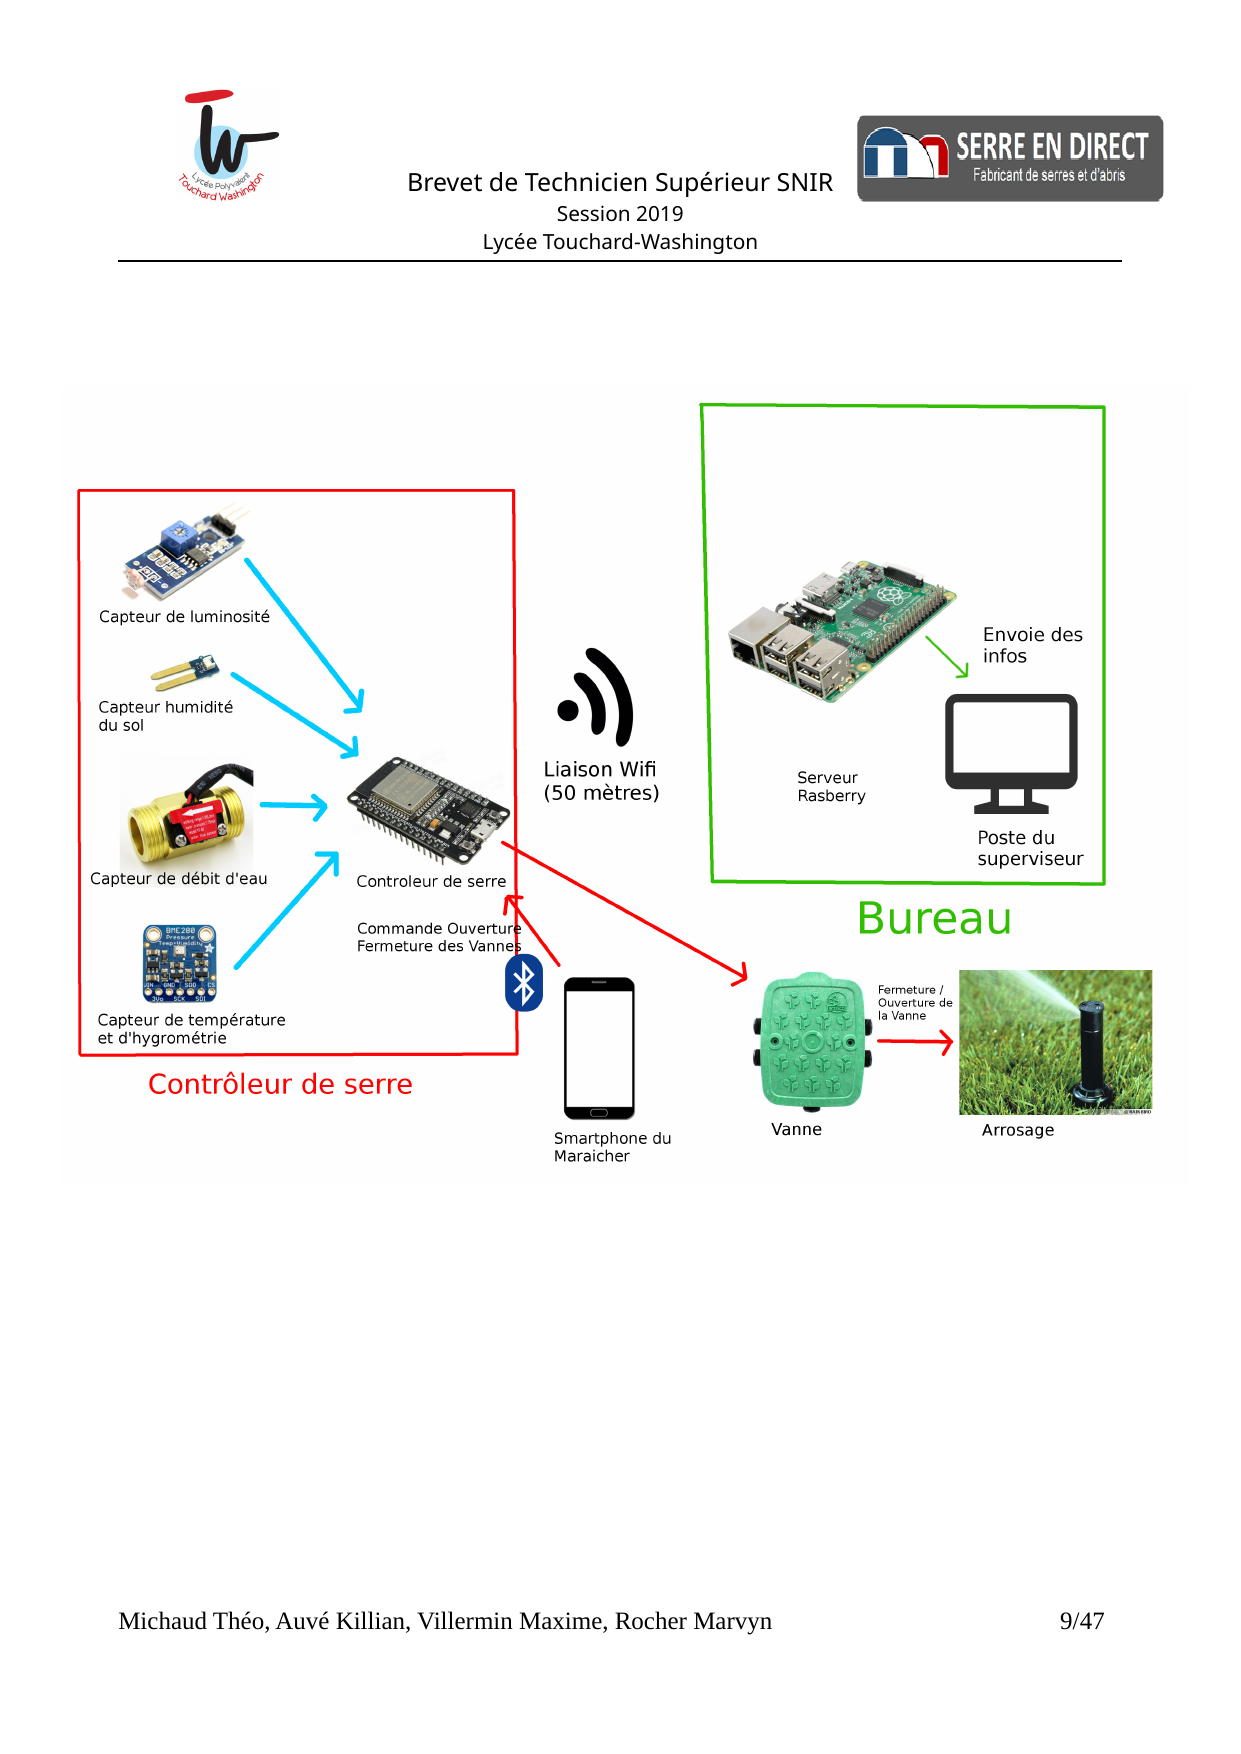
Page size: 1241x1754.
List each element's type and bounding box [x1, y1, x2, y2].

picture [60, 385, 1190, 1184]
picture [176, 86, 281, 203]
picture [852, 113, 1167, 206]
